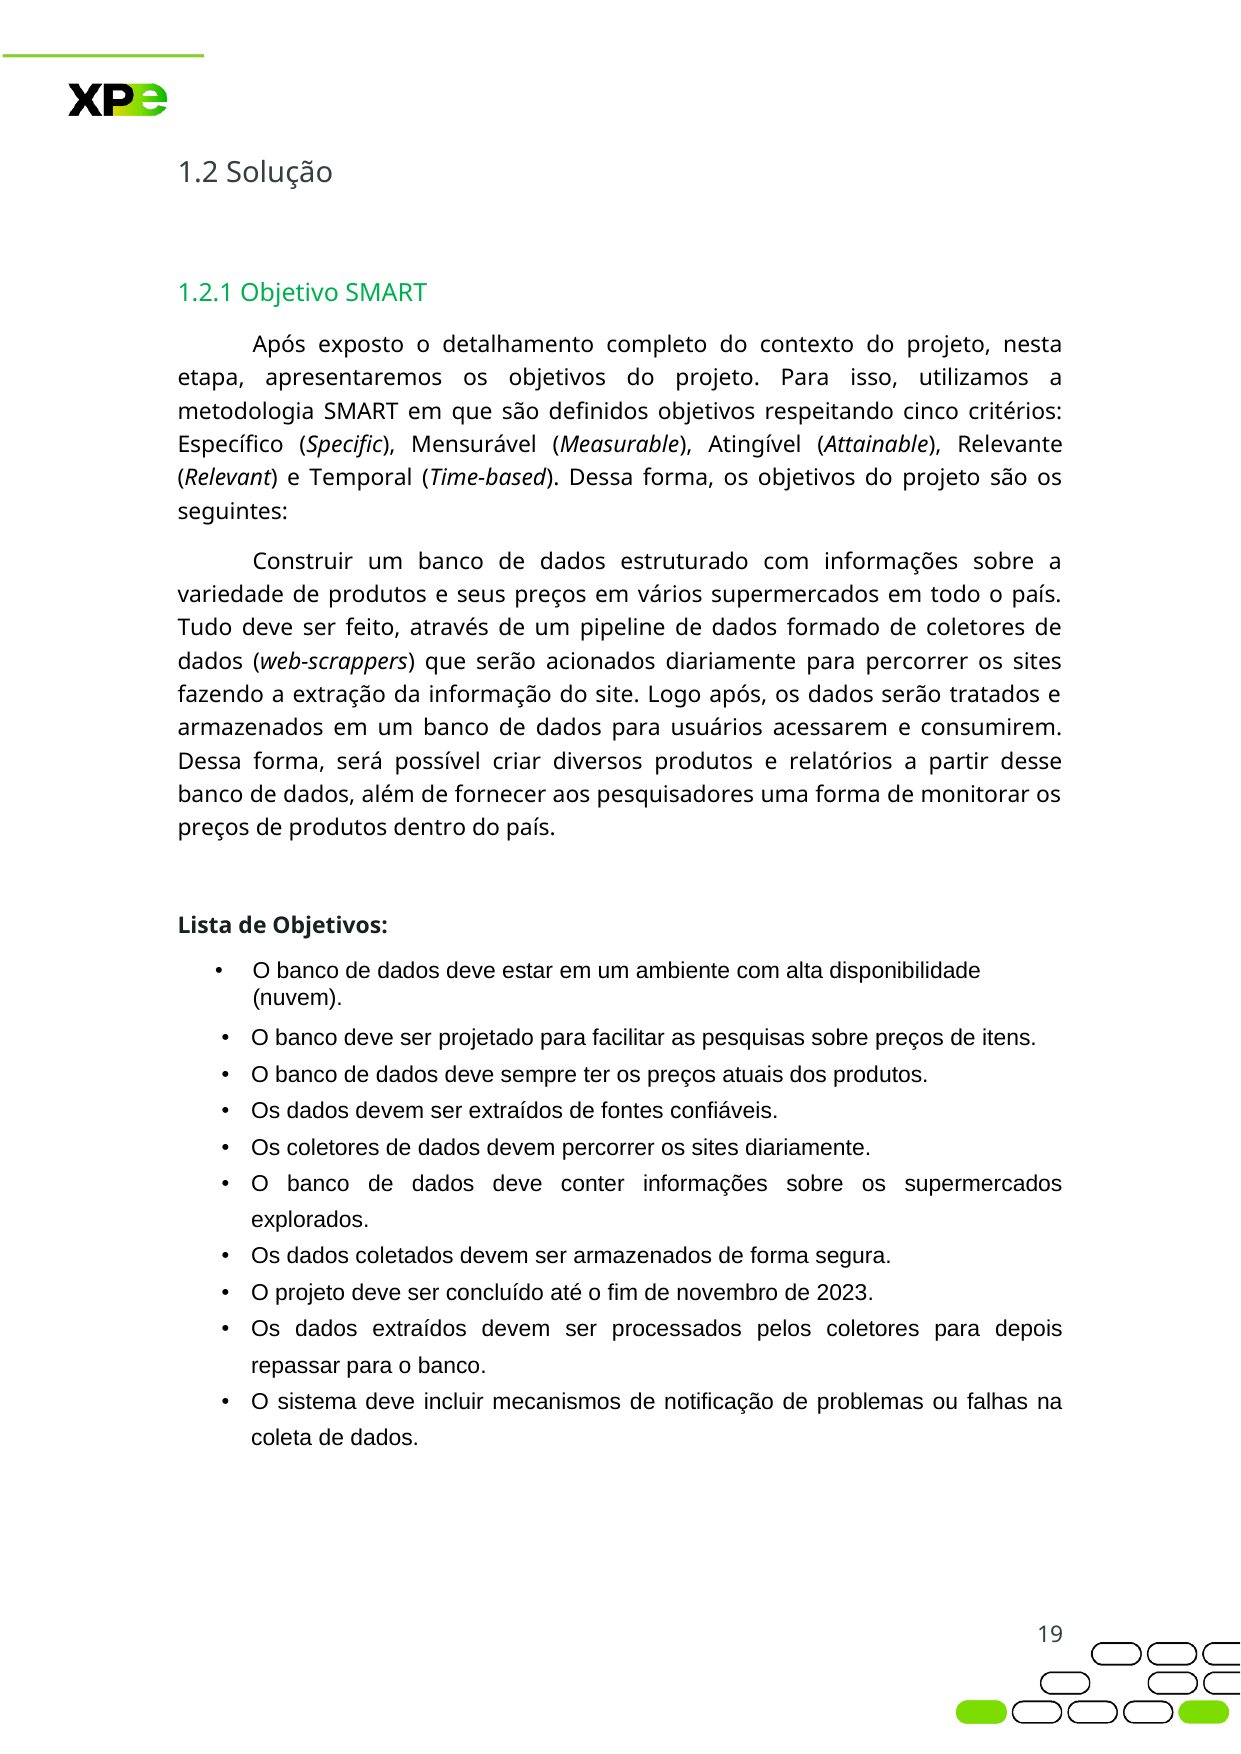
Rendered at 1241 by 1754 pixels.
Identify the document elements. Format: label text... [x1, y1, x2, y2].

text Após exposto o detalhamento completo do contexto do projeto, nesta etapa, apresentaremos os objetivos do projeto. Para isso, utilizamos a metodologia SMART em que são definidos objetivos respeitando cinco critérios: Específico (Specific), Mensurável (Measurable), Atingível (Attainable), Relevante (Relevant) e Temporal (Time-based). Dessa forma, os objetivos do projeto são os seguintes: [177, 326, 1063, 526]
list Os dados devem ser extraídos de fontes confiáveis. [221, 1097, 1063, 1123]
text Lista de Objetivos: [177, 909, 1063, 940]
list Os dados coletados devem ser armazenados de forma segura. [221, 1242, 1063, 1269]
text Construir um banco de dados estruturado com informações sobre a variedade de produtos e seus preços em vários supermercados em todo o país. Tudo deve ser feito, através de um pipeline de dados formado de coletores de dados (web-scrappers) que serão acionados diariamente para percorrer os sites fazendo a extração da informação do site. Logo após, os dados serão tratados e armazenados em um banco de dados para usuários acessarem e consumirem. Dessa forma, será possível criar diversos produtos e relatórios a partir desse banco de dados, além de fornecer aos pesquisadores uma forma de monitorar os preços de produtos dentro do país. [177, 542, 1063, 842]
picture [2, 51, 205, 148]
subtitle 1.2 Solução [177, 152, 1063, 191]
list O banco de dados deve conter informações sobre os supermercados explorados. [221, 1170, 1063, 1232]
list O banco de dados deve sempre ter os preços atuais dos produtos. [221, 1061, 1063, 1087]
list O sistema deve incluir mecanismos de notificação de problemas ou falhas na coleta de dados. [221, 1388, 1063, 1451]
picture [955, 1642, 1241, 1724]
list O banco de dados deve estar em um ambiente com alta disponibilidade (nuvem). [215, 957, 1063, 1010]
list Os coletores de dados devem percorrer os sites diariamente. [221, 1133, 1063, 1160]
subtitle 1.2.1 Objetivo SMART [177, 275, 1063, 309]
list Os dados extraídos devem ser processados pelos coletores para depois repassar para o banco. [221, 1315, 1063, 1378]
list O banco deve ser projetado para facilitar as pesquisas sobre preços de itens. [221, 1024, 1063, 1051]
list O projeto deve ser concluído até o fim de novembro de 2023. [221, 1279, 1063, 1305]
